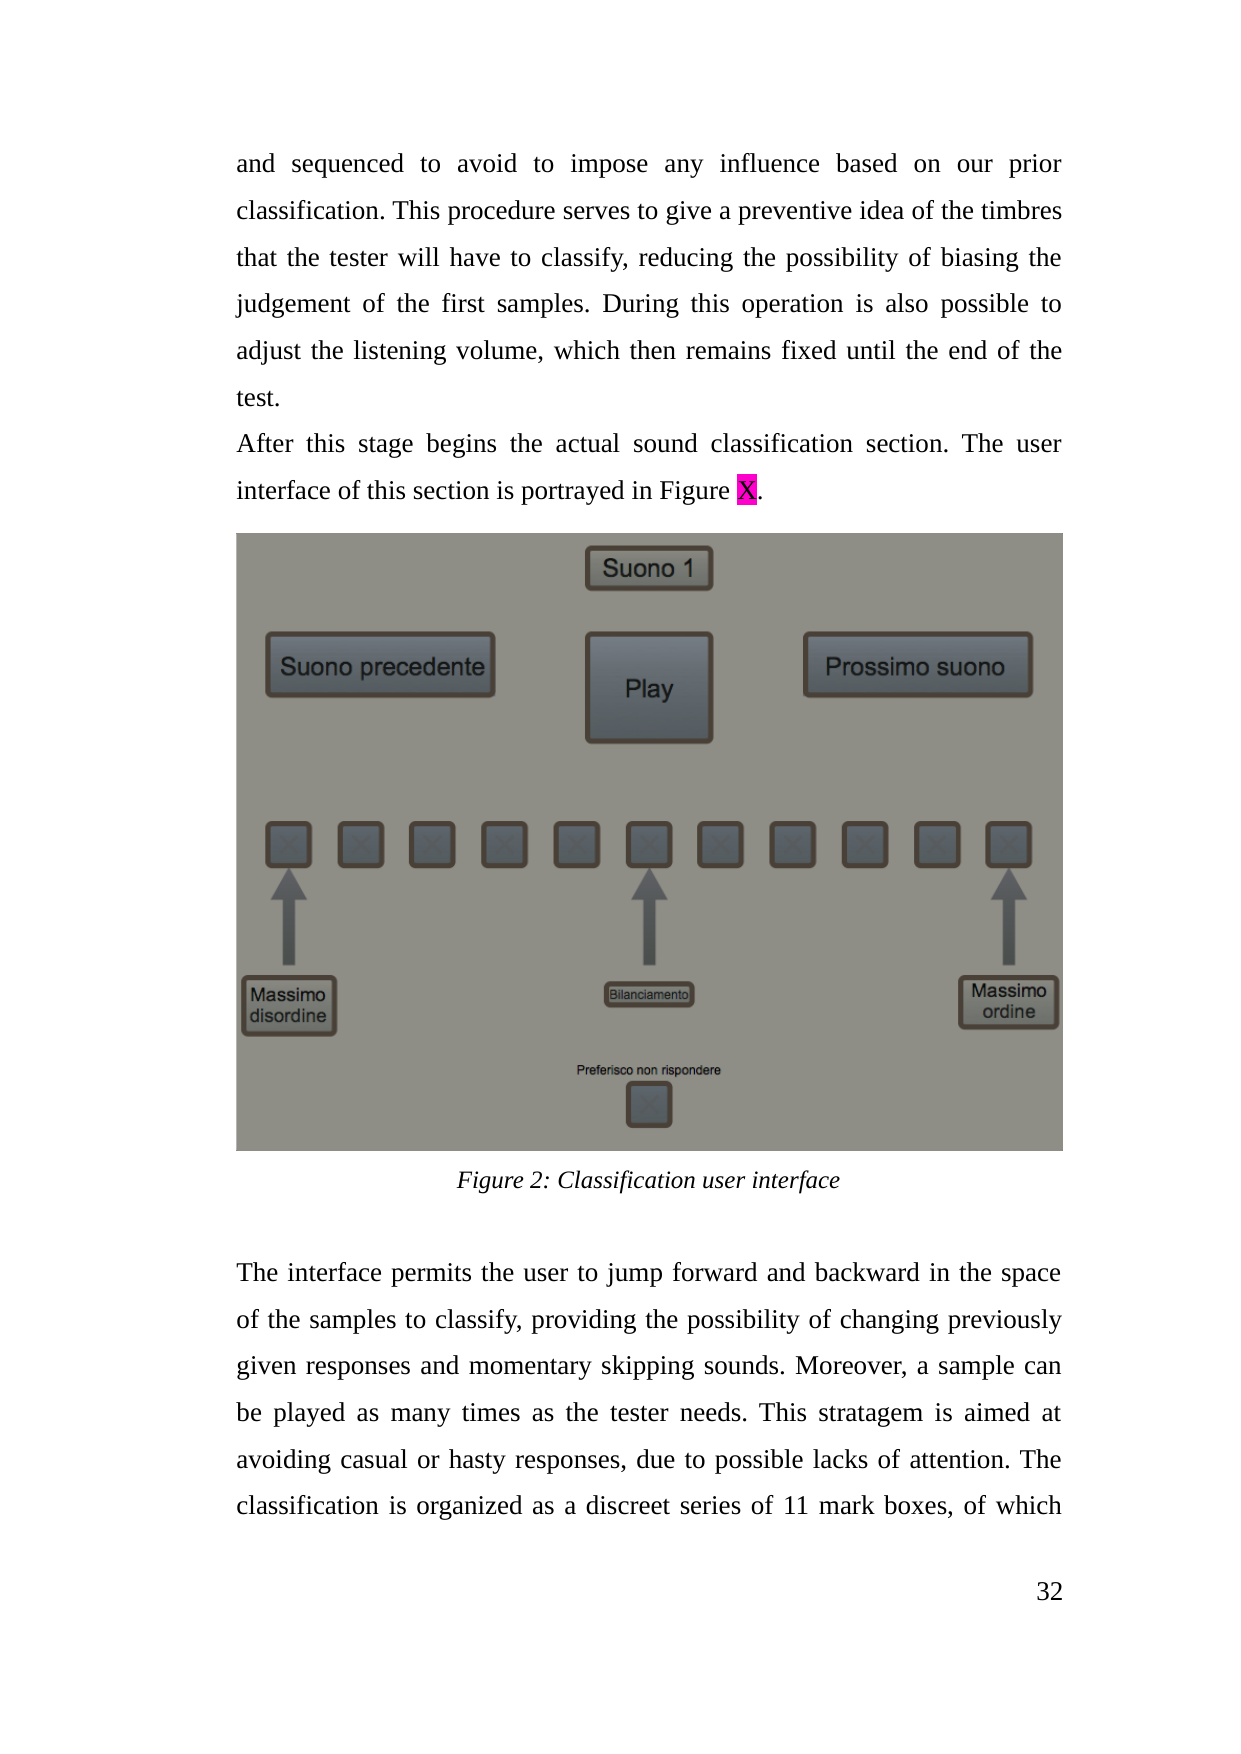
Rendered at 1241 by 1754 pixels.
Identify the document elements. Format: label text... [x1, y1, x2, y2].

text and sequenced to avoid to impose any influence based on our prior classification. This procedure serves to give a preventive idea of the timbres that the tester will have to classify, reducing the possibility of biasing the judgement of the first samples. During this operation is also possible to adjust the listening volume, which then remains fixed until the end of the test. [236, 148, 1063, 412]
text The interface permits the user to jump forward and backward in the space of the samples to classify, providing the possibility of changing previously given responses and momentary skipping sounds. Moreover, a sample can be played as many times as the tester needs. This stratagem is aimed at avoiding casual or hasty responses, due to possible lacks of attention. The classification is organized as a discreet series of 11 mark boxes, of which [236, 1256, 1063, 1521]
text After this stage begins the actual sound classification section. The user interface of this section is portrayed in Figure X. [236, 428, 1063, 505]
text Figure 2: Classification user interface [236, 1151, 1063, 1194]
picture [236, 533, 1063, 1151]
